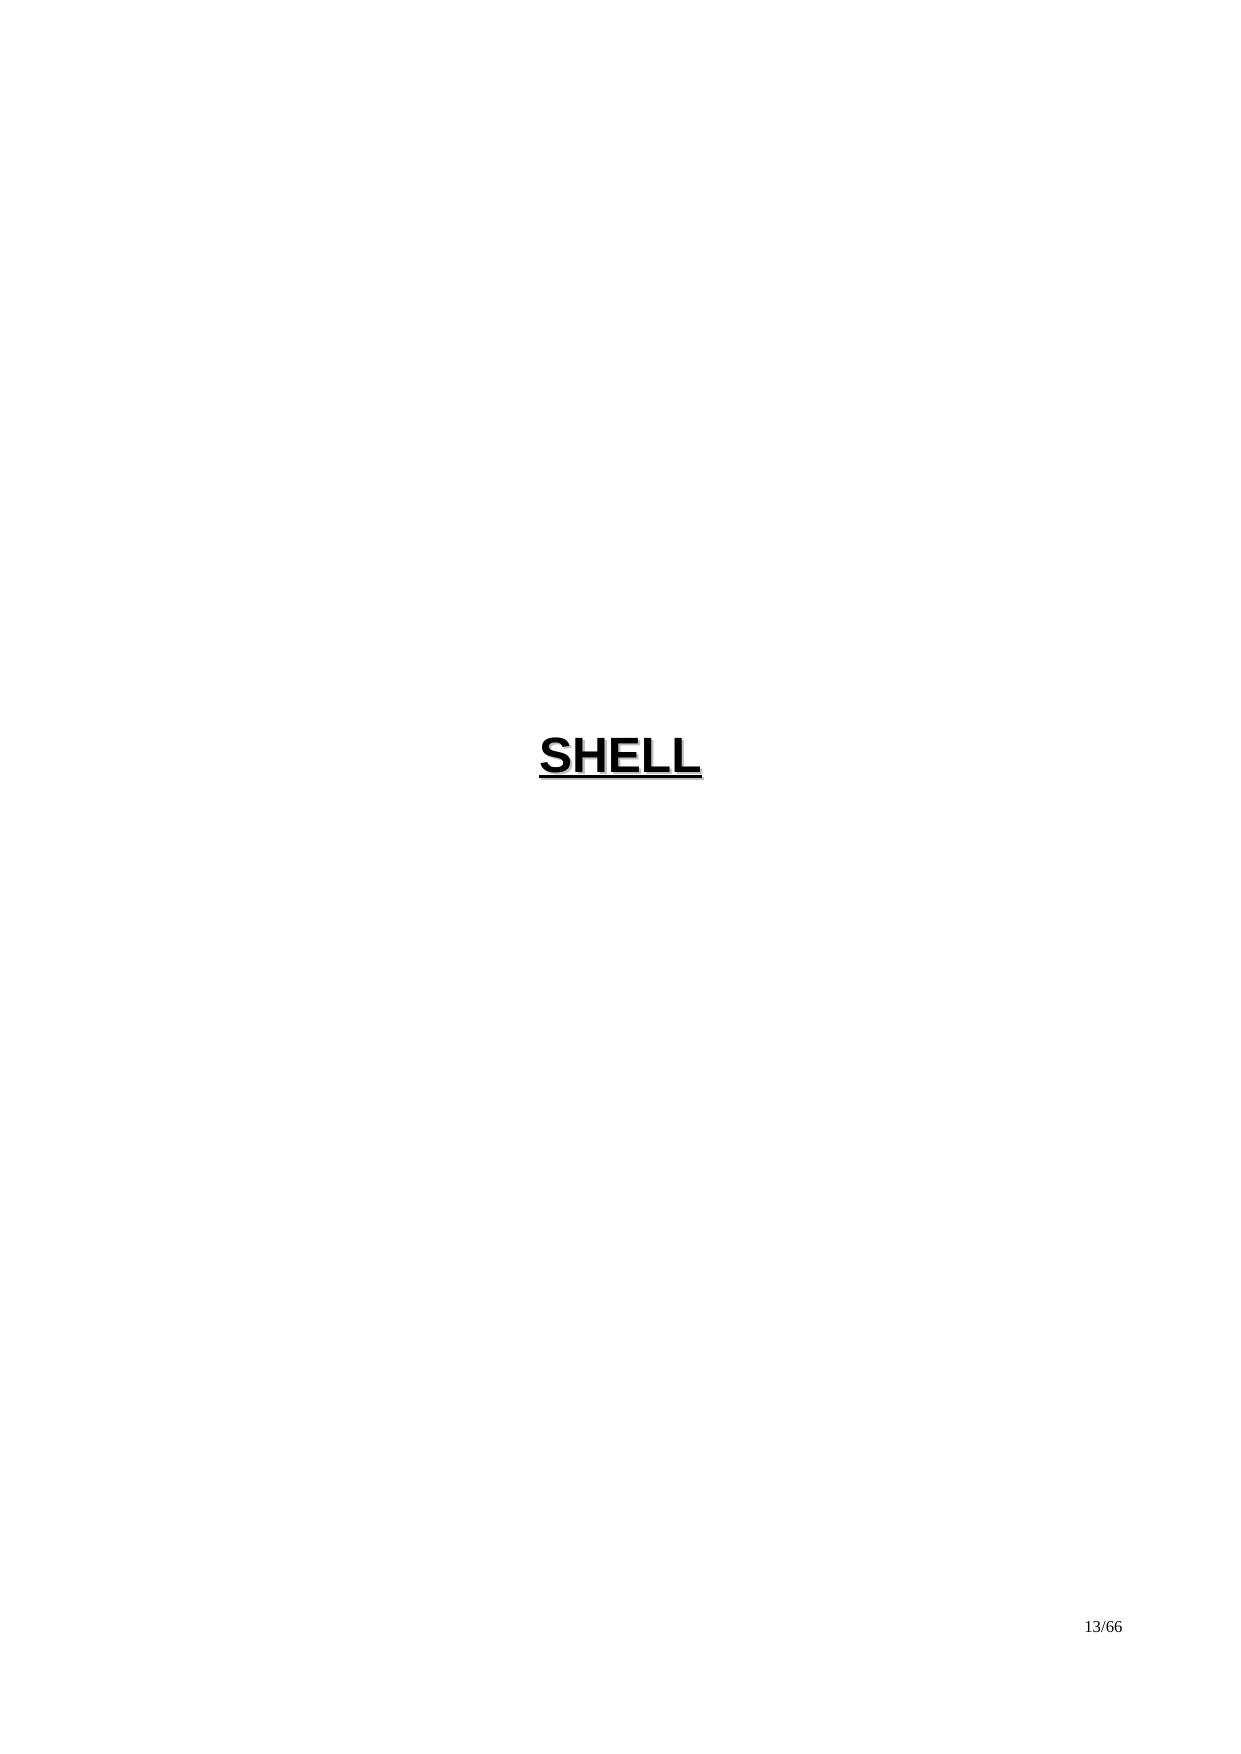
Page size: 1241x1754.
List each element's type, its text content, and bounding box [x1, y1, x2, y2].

subtitle SHELL [118, 726, 1122, 783]
